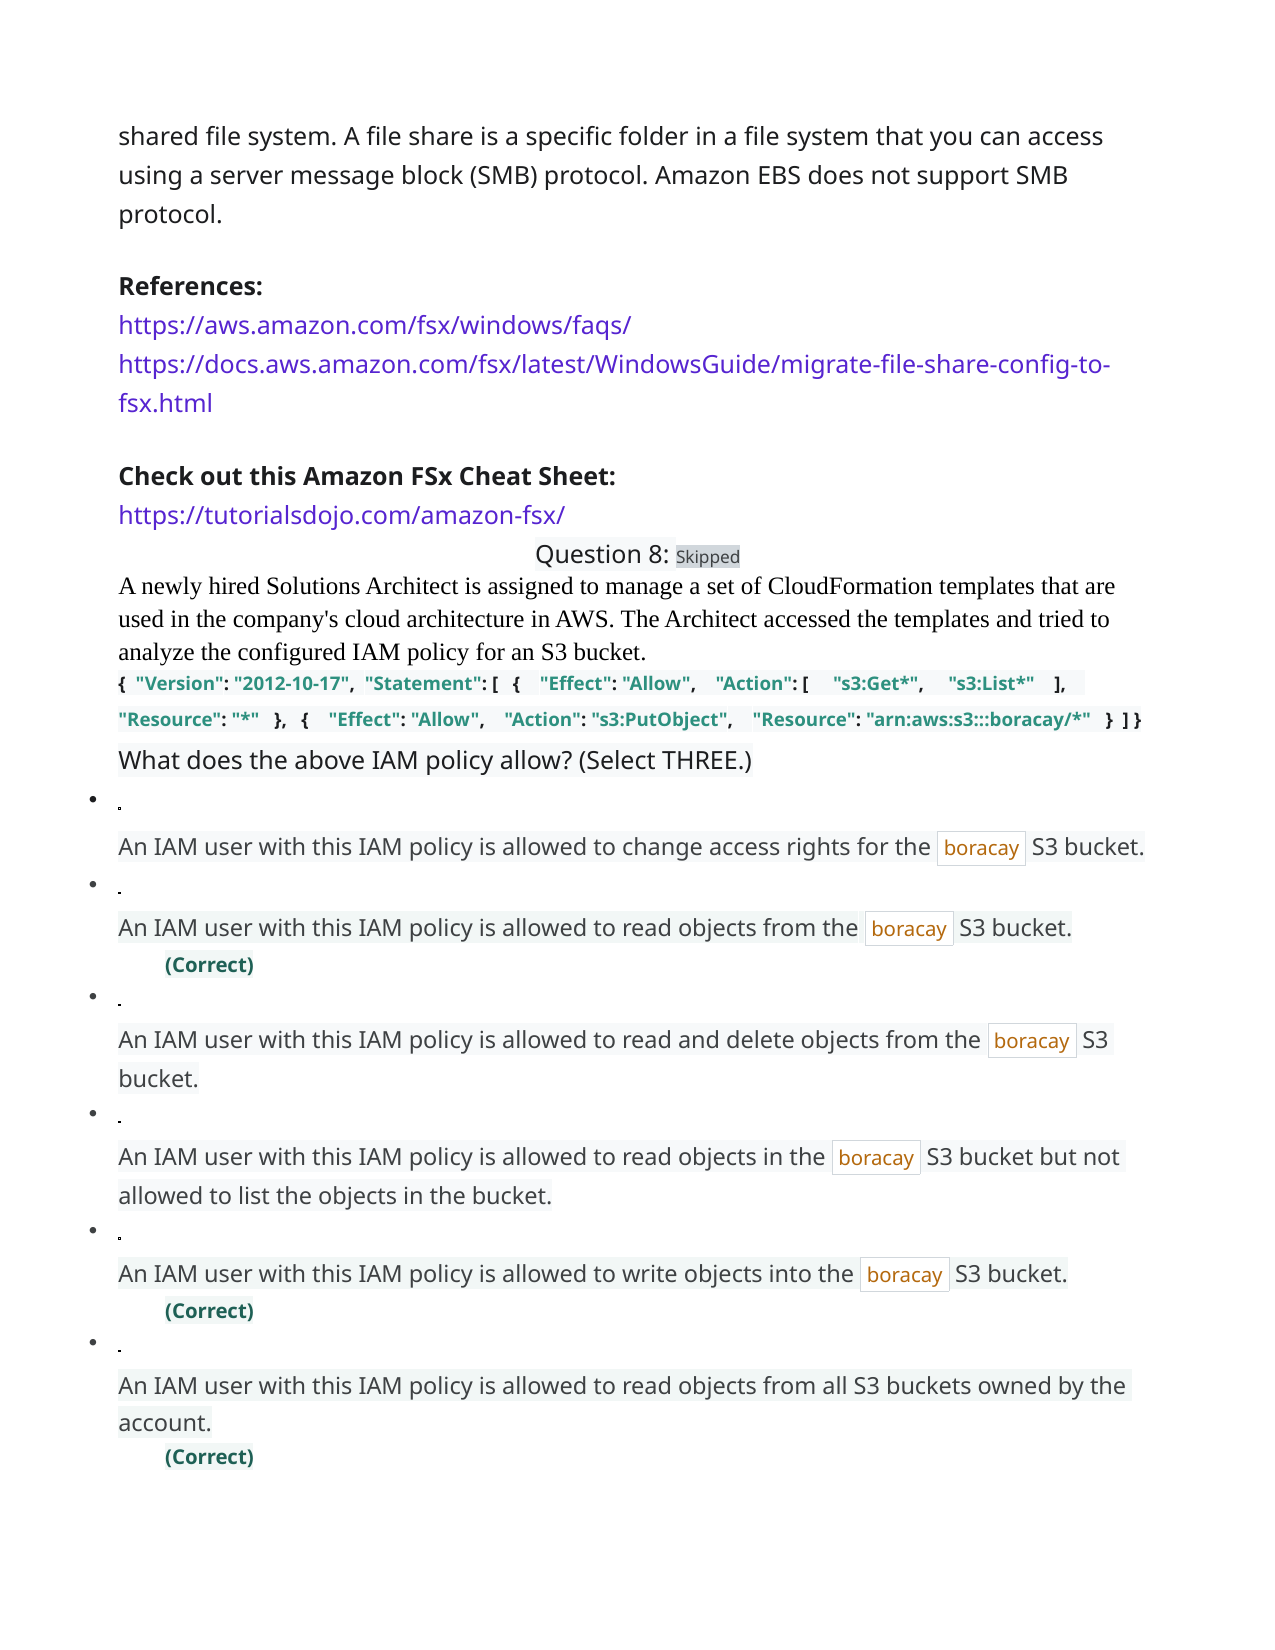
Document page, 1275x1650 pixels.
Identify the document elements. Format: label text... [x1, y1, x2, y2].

text Question 8: Skipped [118, 537, 1157, 571]
text https://docs.aws.amazon.com/fsx/latest/WindowsGuide/migrate-file-share-config-to-fsx.html [118, 347, 1157, 420]
list boracay [861, 1258, 949, 1291]
text A newly hired Solutions Architect is assigned to manage a set of CloudFormation templates that are used in the company's cloud architecture in AWS. The Architect accessed the templates and tried to analyze the configured IAM policy for an S3 bucket. [118, 571, 1157, 666]
list boracay [866, 912, 953, 945]
list An IAM user with this IAM policy is allowed to read objects in the boracay S3 bucket but not allowed to list the objects in the bucket. [118, 1140, 1157, 1211]
list ​ [118, 982, 1157, 1011]
list (Correct) [165, 1296, 1157, 1324]
text { "Version": "2012-10-17", "Statement": [ { "Effect": "Allow", "Action": [ "s3:Get*", "s3:List*" ], "Resource": "*" }, { "Effect": "Allow", "Action": "s3:PutObject", "Resource": "arn:aws:s3:::boracay/*" } ] } [118, 670, 1157, 732]
text shared file system. A file share is a specific folder in a file system that you can access using a server message block (SMB) protocol. Amazon EBS does not support SMB protocol. [118, 118, 1157, 231]
list (Correct) [165, 1443, 1157, 1470]
list An IAM user with this IAM policy is allowed to read objects from the [118, 911, 865, 945]
list ​ [118, 1099, 1157, 1128]
text Check out this Amazon FSx Cheat Sheet: [118, 458, 1157, 492]
list S3 bucket. [1026, 831, 1157, 865]
list An IAM user with this IAM policy is allowed to read objects from all S3 buckets owned by the account. [118, 1369, 1157, 1438]
list boracay [938, 832, 1025, 865]
list An IAM user with this IAM policy is allowed to write objects into the [118, 1257, 860, 1291]
list (Correct) [165, 950, 1157, 978]
list ​ [118, 1216, 1157, 1244]
text https://tutorialsdojo.com/amazon-fsx/ [118, 497, 1157, 532]
list S3 bucket. [950, 1257, 1157, 1291]
text https://aws.amazon.com/fsx/windows/faqs/ [118, 308, 1157, 342]
list S3 bucket. [954, 911, 1157, 945]
list ​ [118, 782, 1157, 816]
text References: [118, 269, 1157, 303]
text What does the above IAM policy allow? (Select THREE.) [118, 743, 1157, 777]
list ​ [118, 870, 1157, 899]
list An IAM user with this IAM policy is allowed to change access rights for the [118, 831, 937, 865]
list ​ [118, 1328, 1157, 1357]
list An IAM user with this IAM policy is allowed to read and delete objects from the boracay S3 bucket. [118, 1023, 1157, 1094]
